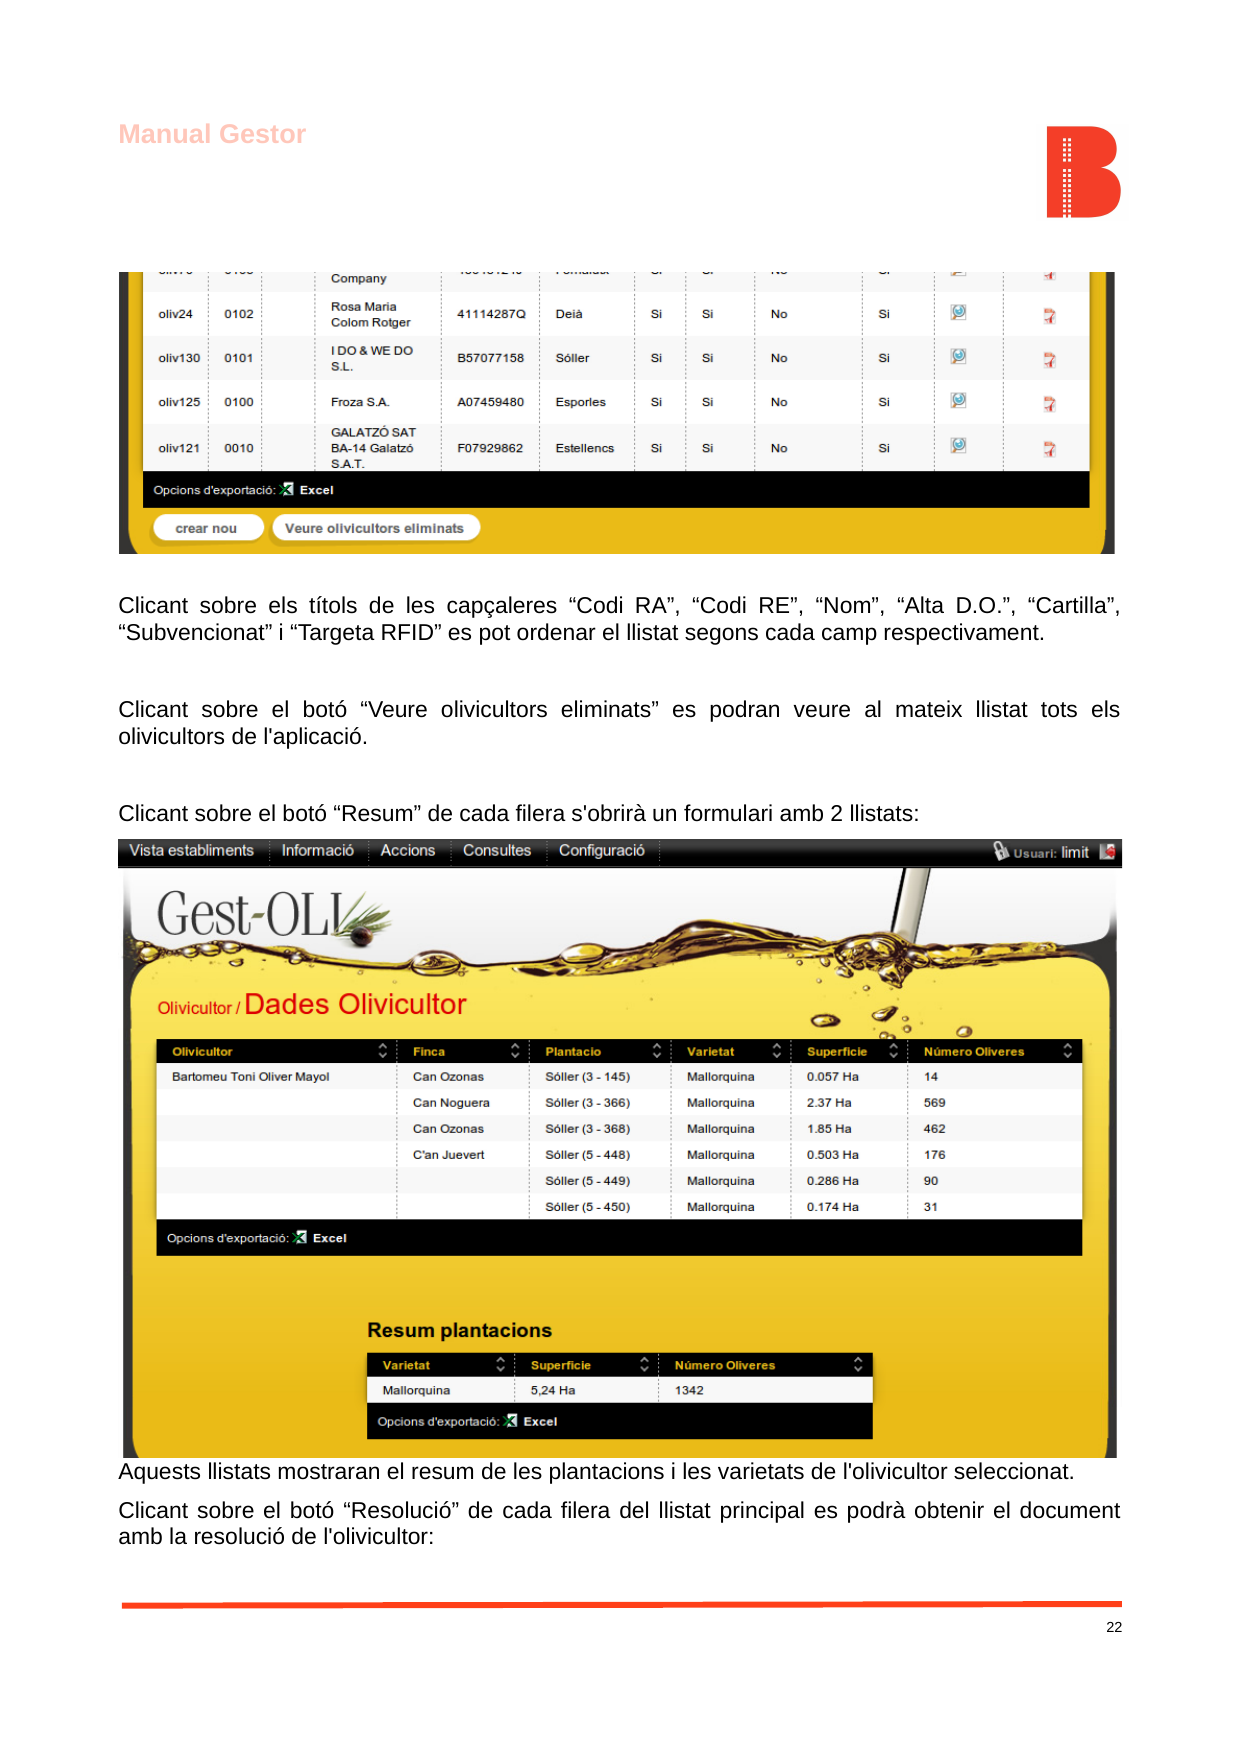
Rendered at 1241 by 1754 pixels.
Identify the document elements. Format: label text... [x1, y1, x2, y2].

picture [1036, 124, 1130, 221]
text Aquests llistats mostraran el resum de les plantacions i les varietats de l'olivicultor seleccionat. [118, 1458, 1122, 1484]
picture [118, 272, 1123, 554]
text Clicant sobre els títols de les capçaleres “Codi RA”, “Codi RE”, “Nom”, “Alta D.O.”, “Cartilla”, “Subvencionat” i “Targeta RFID” es pot ordenar el llistat segons cada camp respectivament. [118, 592, 1122, 645]
text Clicant sobre el botó “Resum” de cada filera s'obrirà un formulari amb 2 llistats: [118, 800, 1122, 827]
text Clicant sobre el botó “Veure olivicultors eliminats” es podran veure al mateix llistat tots els olivicultors de l'aplicació. [118, 696, 1122, 749]
text Clicant sobre el botó “Resolució” de cada filera del llistat principal es podrà obtenir el document amb la resolució de l'olivicultor: [118, 1497, 1122, 1549]
picture [118, 839, 1123, 1458]
